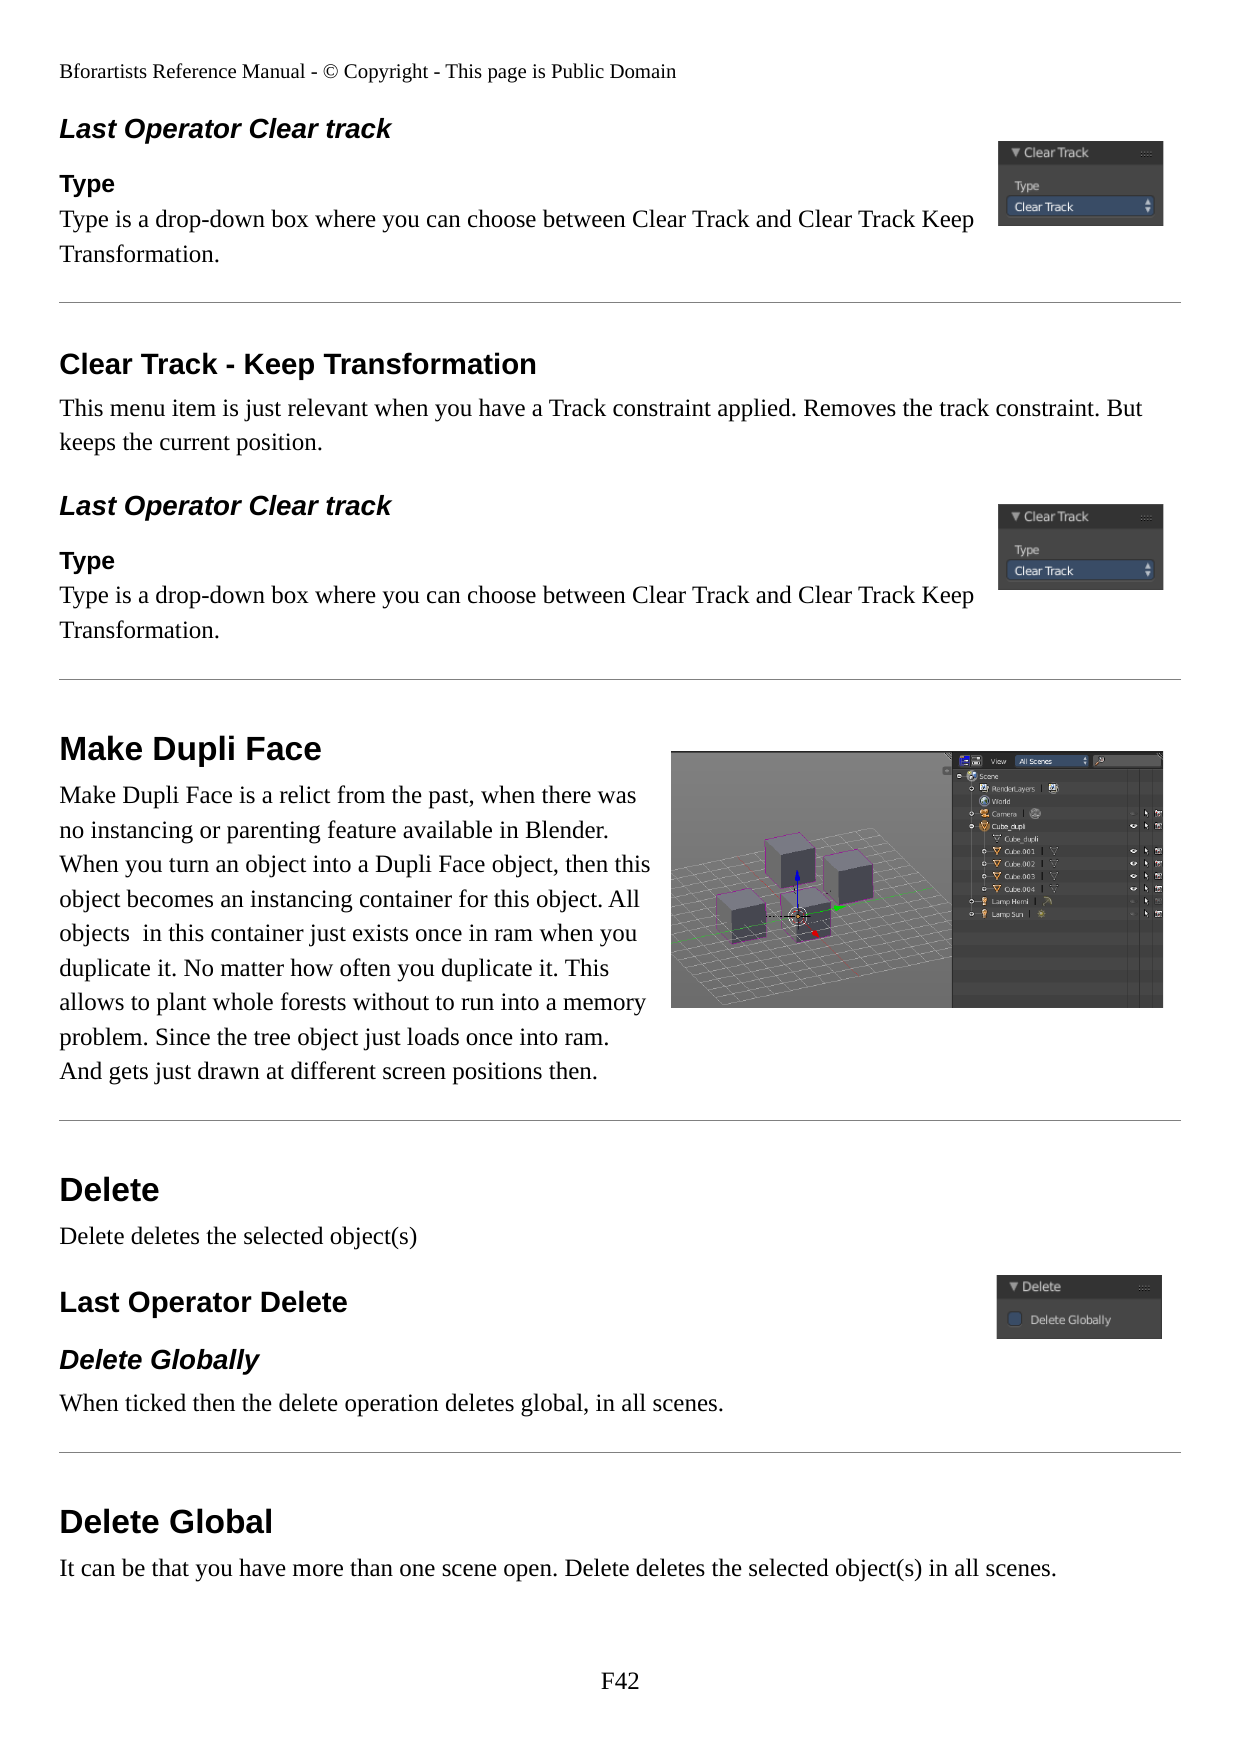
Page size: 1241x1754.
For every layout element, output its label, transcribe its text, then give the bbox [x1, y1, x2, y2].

subtitle Last Operator Clear track [59, 489, 1181, 521]
text It can be that you have more than one scene open. Delete deletes the selected object(s) in all scenes. [59, 1553, 1181, 1582]
subtitle Last Operator Clear track [59, 113, 1181, 144]
subtitle Delete Global [59, 1502, 1181, 1541]
picture [998, 141, 1164, 226]
picture [998, 504, 1164, 590]
text Make Dupli Face is a relict from the past, when there was no instancing or parenting feature available in Blender. When you turn an object into a Dupli Face object, then this object becomes an instancing container for this object. All objects in this container just exists once in ram when you duplicate it. No matter how often you duplicate it. This allows to plant whole forests without to run into a memory problem. Since the tree object just loads once into ram. And gets just drawn at different screen positions then. [59, 780, 1181, 1085]
picture [671, 751, 1164, 1008]
subtitle Make Dupli Face [59, 729, 1181, 768]
subtitle Type [59, 169, 998, 198]
subtitle Clear Track - Keep Transformation [59, 347, 1181, 380]
text When ticked then the delete operation deletes global, in all scenes. [59, 1388, 1181, 1417]
subtitle Last Operator Delete [59, 1285, 996, 1319]
text Delete deletes the selected object(s) [59, 1221, 1181, 1250]
subtitle Type [59, 546, 998, 574]
subtitle [1162, 1285, 1181, 1319]
text This menu item is just relevant when you have a Track constraint applied. Removes the track constraint. But keeps the current position. [59, 393, 1181, 456]
subtitle Delete [59, 1170, 1181, 1209]
picture [996, 1275, 1162, 1339]
text Type is a drop-down box where you can choose between Clear Track and Clear Track Keep Transformation. [59, 204, 1181, 267]
text Type is a drop-down box where you can choose between Clear Track and Clear Track Keep Transformation. [59, 581, 1181, 644]
subtitle Delete Globally [59, 1344, 1181, 1376]
subtitle [1164, 546, 1181, 574]
subtitle [1164, 169, 1181, 198]
